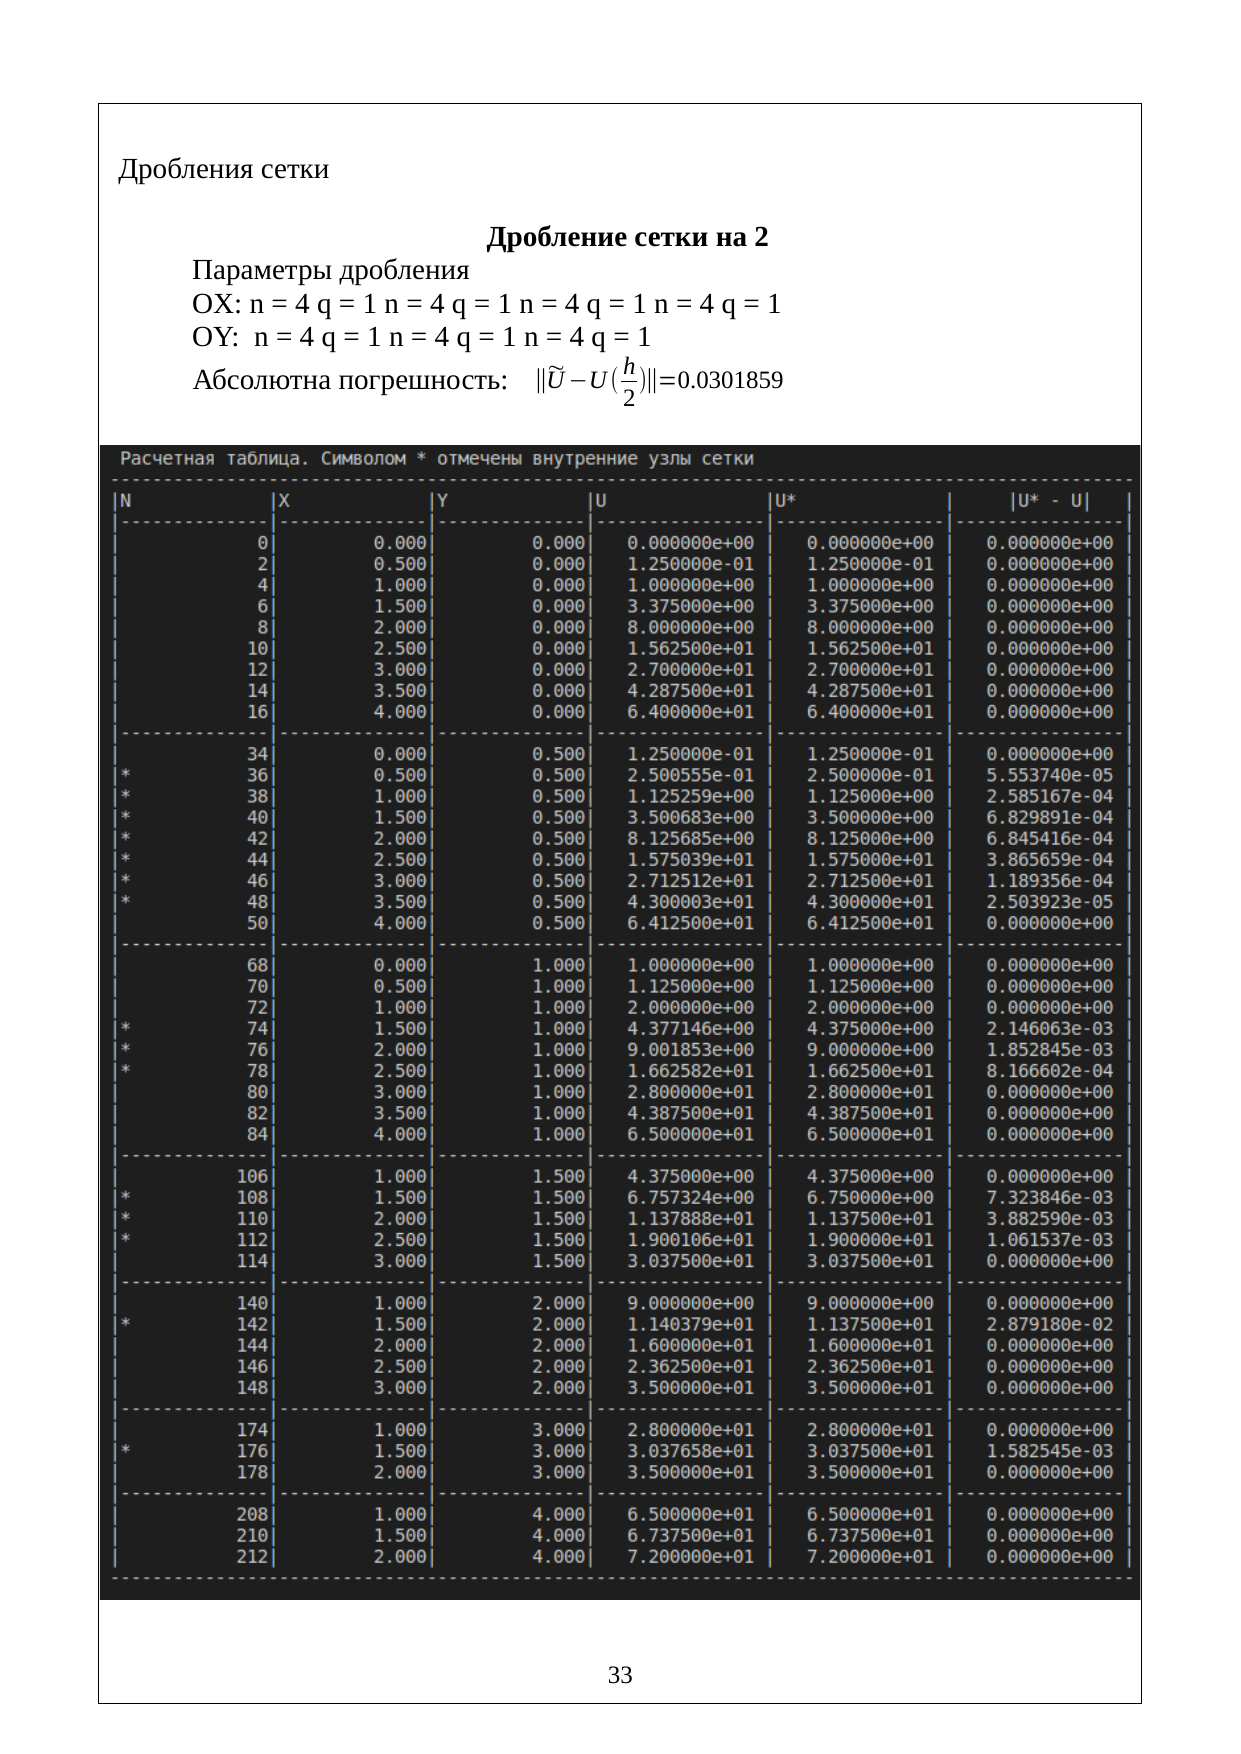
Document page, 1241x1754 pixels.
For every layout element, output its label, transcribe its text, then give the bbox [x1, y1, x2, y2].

list OY: n = 4 q = 1 n = 4 q = 1 n = 4 q = 1 [118, 319, 1137, 353]
list Абсолютна погрешность: [99, 353, 1137, 412]
text Дробления сетки [118, 152, 1137, 185]
list Дробление сетки на 2 [118, 219, 1137, 252]
list OX: n = 4 q = 1 n = 4 q = 1 n = 4 q = 1 n = 4 q = 1 [118, 286, 1137, 319]
list Параметры дробления [118, 252, 1137, 286]
picture [99, 445, 1141, 1600]
